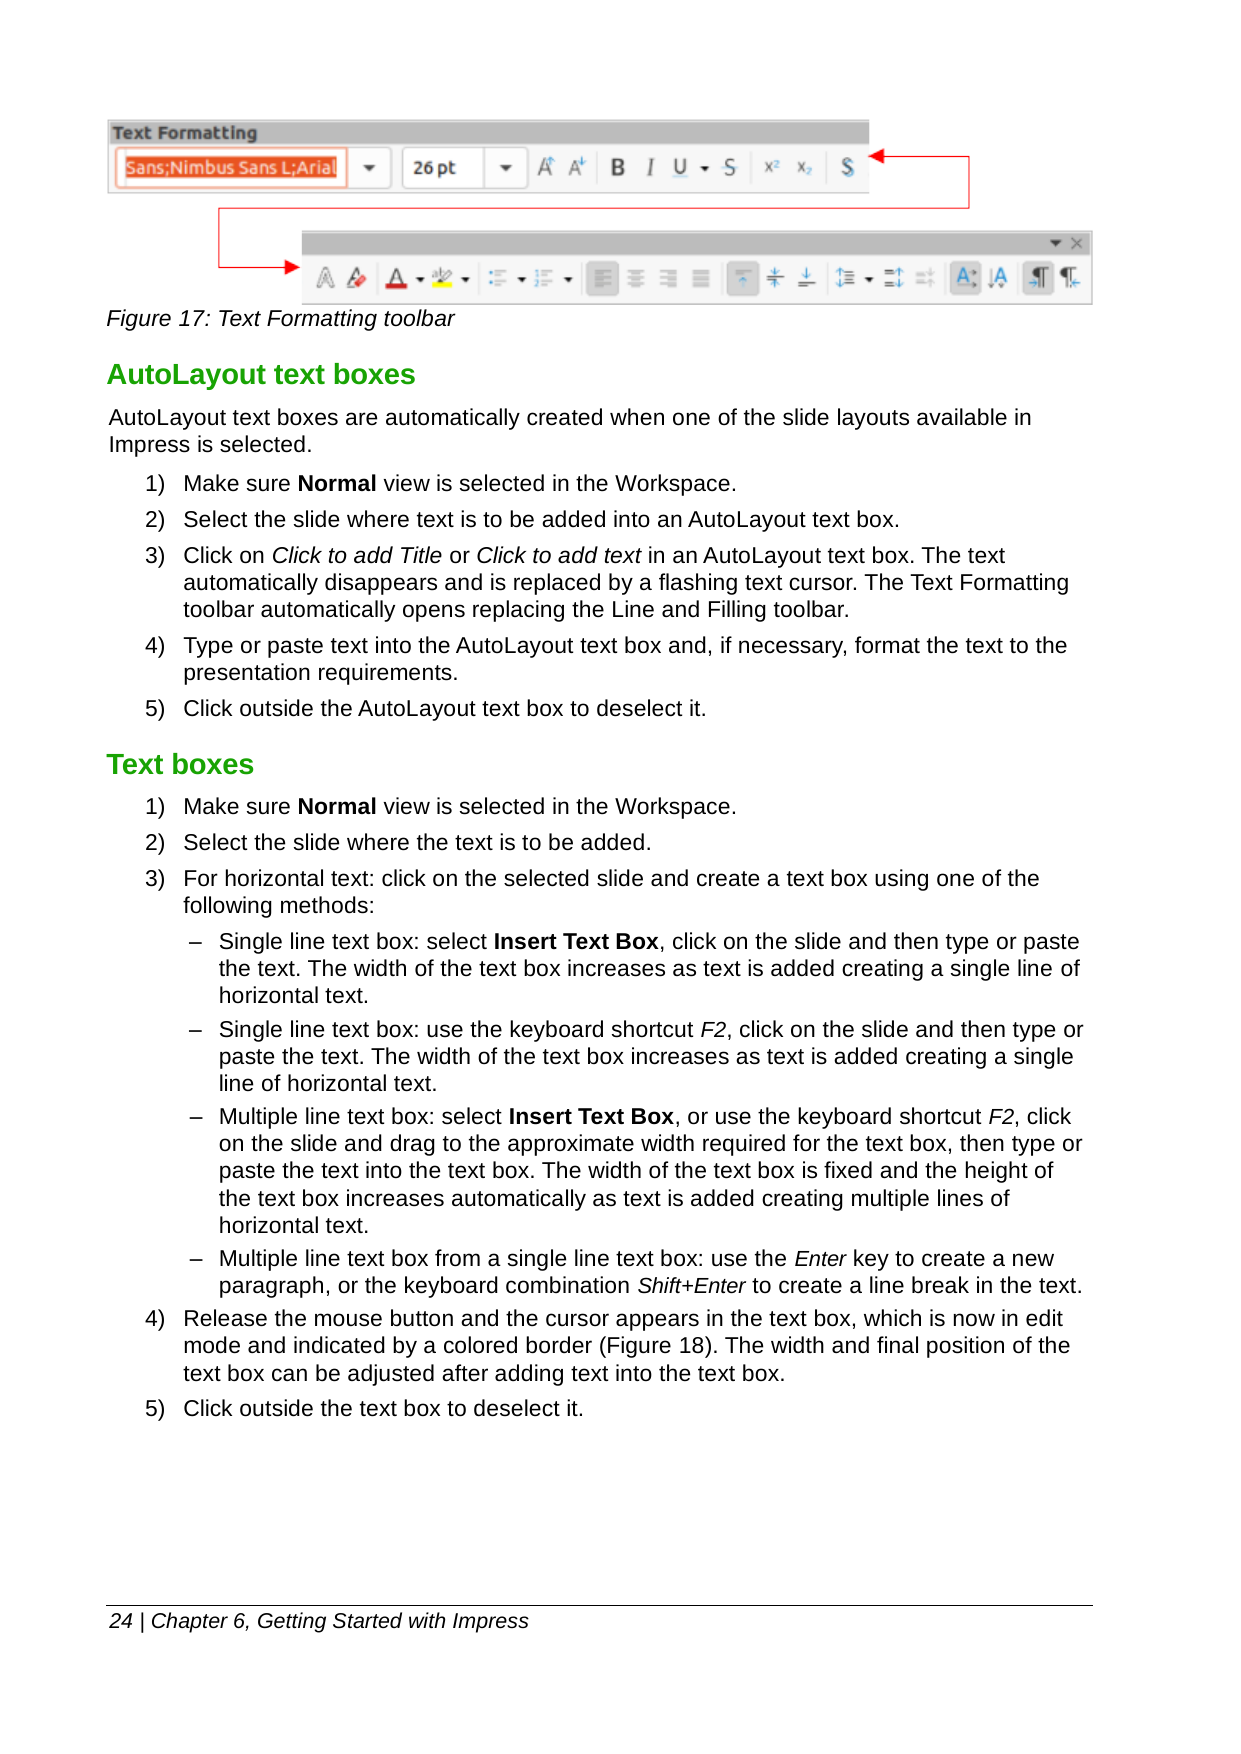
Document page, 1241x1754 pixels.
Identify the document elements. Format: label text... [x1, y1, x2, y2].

list Make sure Normal view is selected in the Workspace. [165, 469, 1093, 497]
text Figure 17: Text Formatting toolbar [106, 305, 1093, 332]
list Click on Click to add Title or Click to add text in an AutoLayout text box. The text automatically disappears and is replaced by a flashing text cursor. The Text Formatting toolbar automatically opens replacing the Line and Filling toolbar. [165, 541, 1093, 623]
list Select the slide where text is to be added into an AutoLayout text box. [165, 506, 1093, 533]
list Click outside the AutoLayout text box to deselect it. [165, 694, 1093, 722]
picture [106, 118, 1093, 305]
list Multiple line text box: select Insert Text Box, or use the keyboard shortcut F2, click on the slide and drag to the approximate width required for the text box, then type or paste the text into the text box. The width of the text box is fixed and the height of the text box increases automatically as text is added creating multiple lines of horizontal text. [189, 1103, 1093, 1238]
list Make sure Normal view is selected in the Workspace. [165, 793, 1093, 820]
text AutoLayout text boxes are automatically created when one of the slide layouts available in Impress is selected. [108, 403, 1093, 457]
list Multiple line text box from a single line text box: use the Enter key to create a new paragraph, or the keyboard combination Shift+Enter to create a line break in the text. [189, 1244, 1093, 1298]
list Single line text box: use the keyboard shortcut F2, click on the slide and then type or paste the text. The width of the text box increases as text is added creating a single line of horizontal text. [189, 1015, 1093, 1096]
list Single line text box: select Insert Text Box, click on the slide and then type or paste the text. The width of the text box increases as text is added creating a single line of horizontal text. [189, 928, 1093, 1009]
list Click outside the text box to deselect it. [165, 1395, 1093, 1422]
list Select the slide where the text is to be added. [165, 829, 1093, 856]
list Release the mouse button and the cursor appears in the text box, which is now in edit mode and indicated by a colored border (Figure 18). The width and final position of the text box can be adjusted after adding text into the text box. [165, 1305, 1093, 1386]
list For horizontal text: click on the selected slide and create a text box using one of the following methods: [165, 864, 1093, 919]
subtitle AutoLayout text boxes [106, 357, 1093, 390]
list Type or paste text into the AutoLayout text box and, if necessary, format the text to the presentation requirements. [165, 632, 1093, 686]
subtitle Text boxes [106, 747, 1093, 780]
